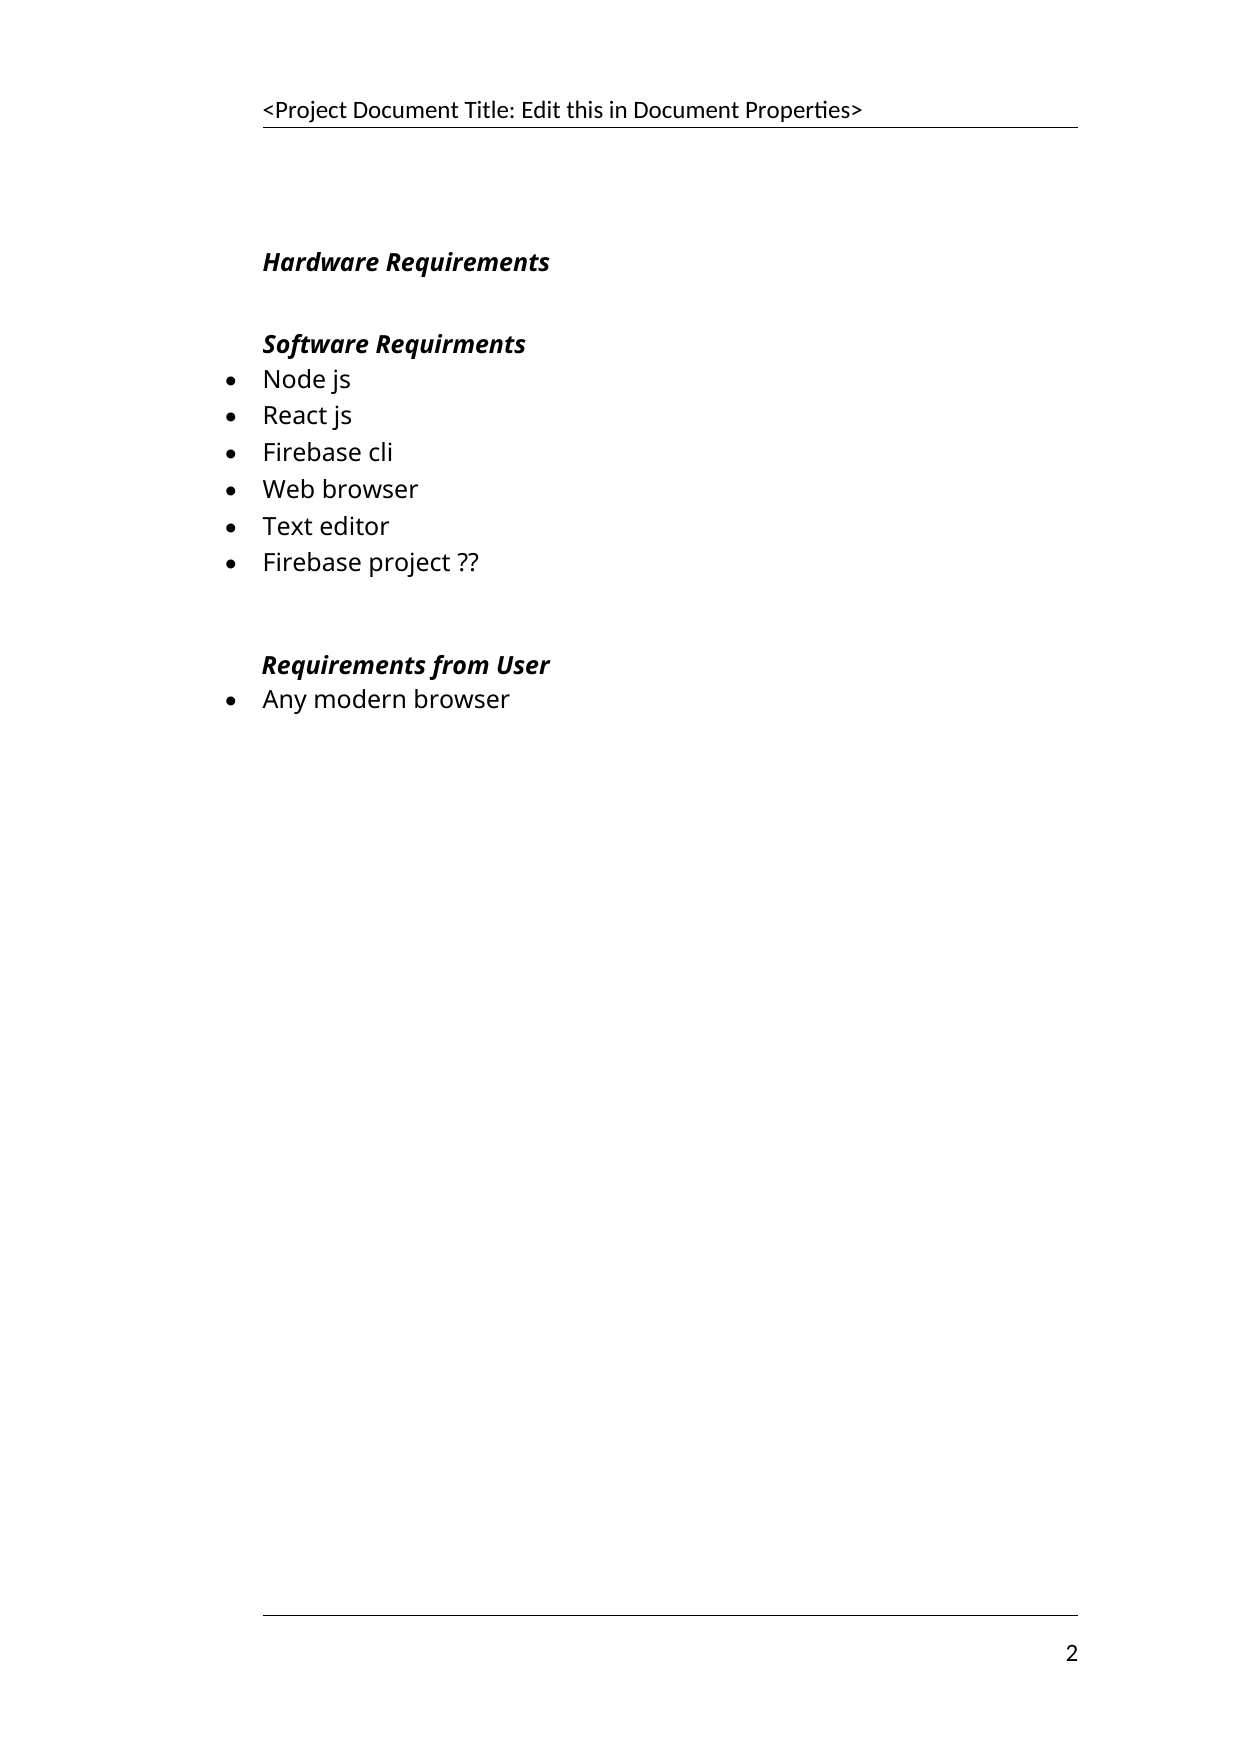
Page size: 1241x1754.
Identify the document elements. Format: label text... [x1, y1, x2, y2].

list React js [225, 398, 1078, 432]
subtitle Requirements from User [261, 632, 1078, 682]
subtitle Hardware Requirements [261, 228, 1078, 278]
list Text editor [225, 508, 1078, 542]
list Any modern browser [225, 682, 1078, 716]
subtitle Software Requirments [261, 311, 1078, 361]
list Node js [225, 361, 1078, 395]
list Firebase cli [225, 435, 1078, 469]
list Web browser [225, 472, 1078, 506]
list Firebase project ?? [225, 545, 1078, 579]
